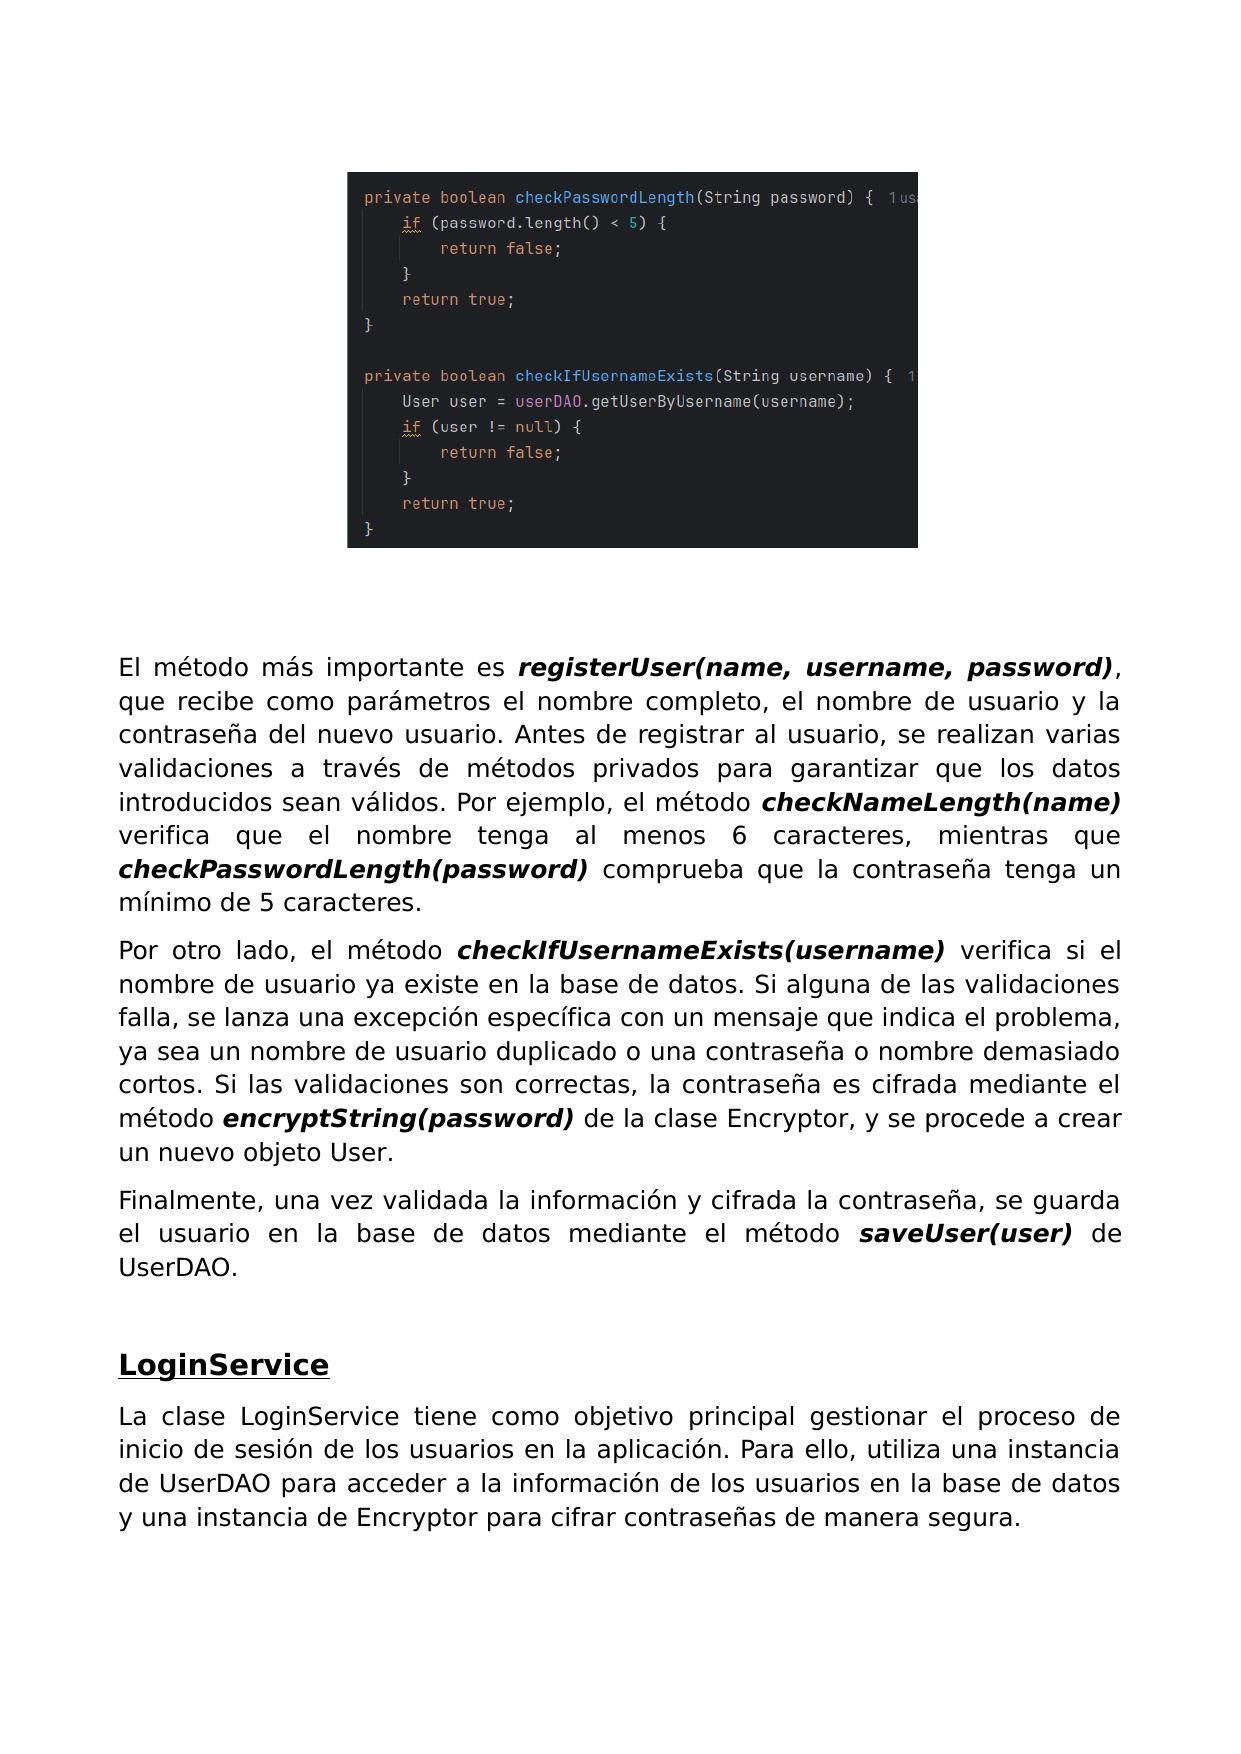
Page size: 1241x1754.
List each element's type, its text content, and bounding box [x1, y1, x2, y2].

text Finalmente, una vez validada la información y cifrada la contraseña, se guarda el usuario en la base de datos mediante el método saveUser(user) de UserDAO. [118, 1186, 1122, 1282]
text El método más importante es registerUser(name, username, password), que recibe como parámetros el nombre completo, el nombre de usuario y la contraseña del nuevo usuario. Antes de registrar al usuario, se realizan varias validaciones a través de métodos privados para garantizar que los datos introducidos sean válidos. Por ejemplo, el método checkNameLength(name) verifica que el nombre tenga al menos 6 caracteres, mientras que checkPasswordLength(password) comprueba que la contraseña tenga un mínimo de 5 caracteres. [118, 653, 1122, 917]
picture [347, 172, 918, 548]
text LoginService [118, 1349, 1122, 1383]
text Por otro lado, el método checkIfUsernameExists(username) verifica si el nombre de usuario ya existe en la base de datos. Si alguna de las validaciones falla, se lanza una excepción específica con un mensaje que indica el problema, ya sea un nombre de usuario duplicado o una contraseña o nombre demasiado cortos. Si las validaciones son correctas, la contraseña es cifrada mediante el método encryptString(password) de la clase Encryptor, y se procede a crear un nuevo objeto User. [118, 936, 1122, 1167]
text La clase LoginService tiene como objetivo principal gestionar el proceso de inicio de sesión de los usuarios en la aplicación. Para ello, utiliza una instancia de UserDAO para acceder a la información de los usuarios en la base de datos y una instancia de Encryptor para cifrar contraseñas de manera segura. [118, 1402, 1122, 1532]
